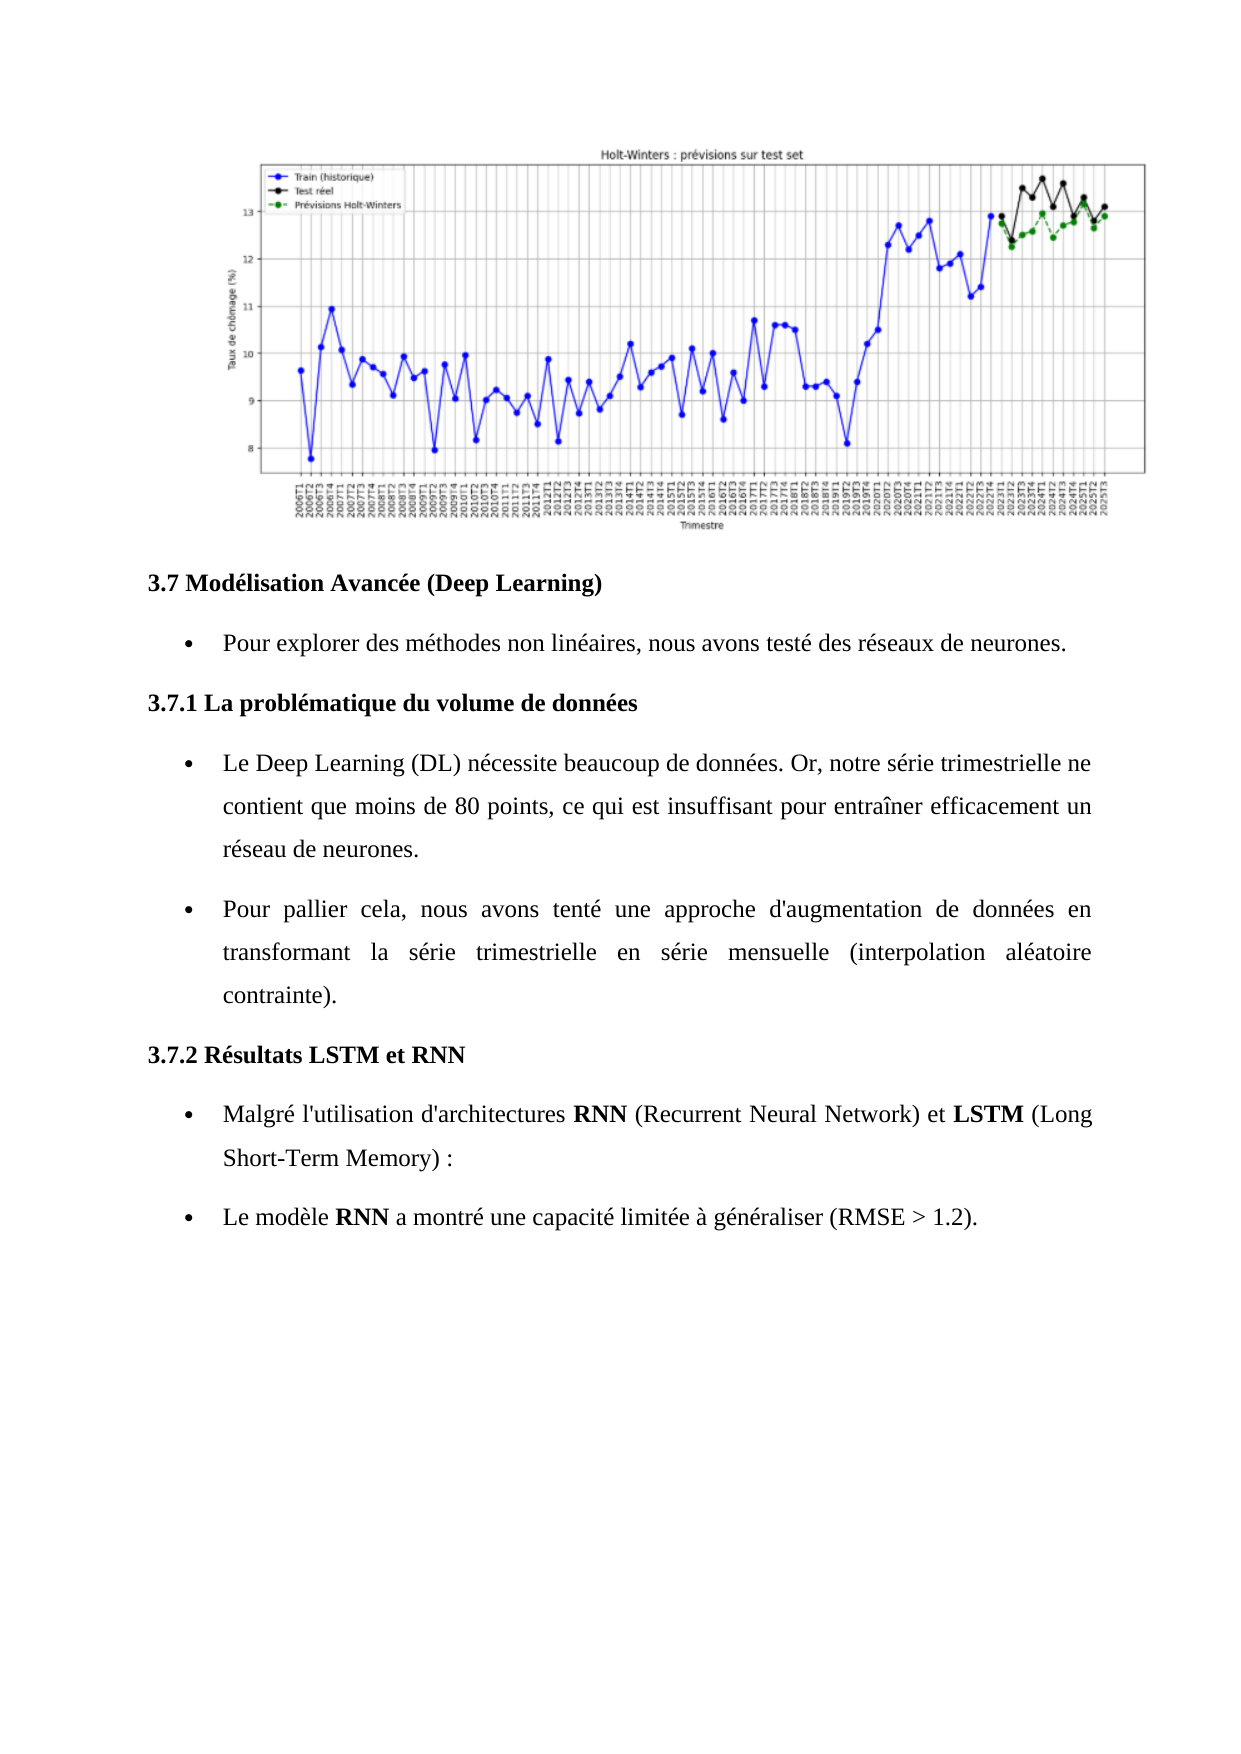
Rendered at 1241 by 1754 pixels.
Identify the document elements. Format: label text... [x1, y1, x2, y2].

list Le Deep Learning (DL) nécessite beaucoup de données. Or, notre série trimestrielle ne contient que moins de 80 points, ce qui est insuffisant pour entraîner efficacement un réseau de neurones. [185, 748, 1093, 863]
list Le modèle RNN a montré une capacité limitée à généraliser (RMSE > 1.2). [185, 1202, 1093, 1231]
text 3.7 Modélisation Avancée (Deep Learning) [148, 568, 1093, 597]
text 3.7.1 La problématique du volume de données [148, 688, 1093, 717]
list Pour explorer des méthodes non linéaires, nous avons testé des réseaux de neurones. [185, 628, 1093, 657]
list Pour pallier cela, nous avons tenté une approche d'augmentation de données en transformant la série trimestrielle en série mensuelle (interpolation aléatoire contrainte). [185, 894, 1093, 1009]
list Malgré l'utilisation d'architectures RNN (Recurrent Neural Network) et LSTM (Long Short-Term Memory) : [185, 1099, 1093, 1171]
text 3.7.2 Résultats LSTM et RNN [148, 1040, 1093, 1068]
